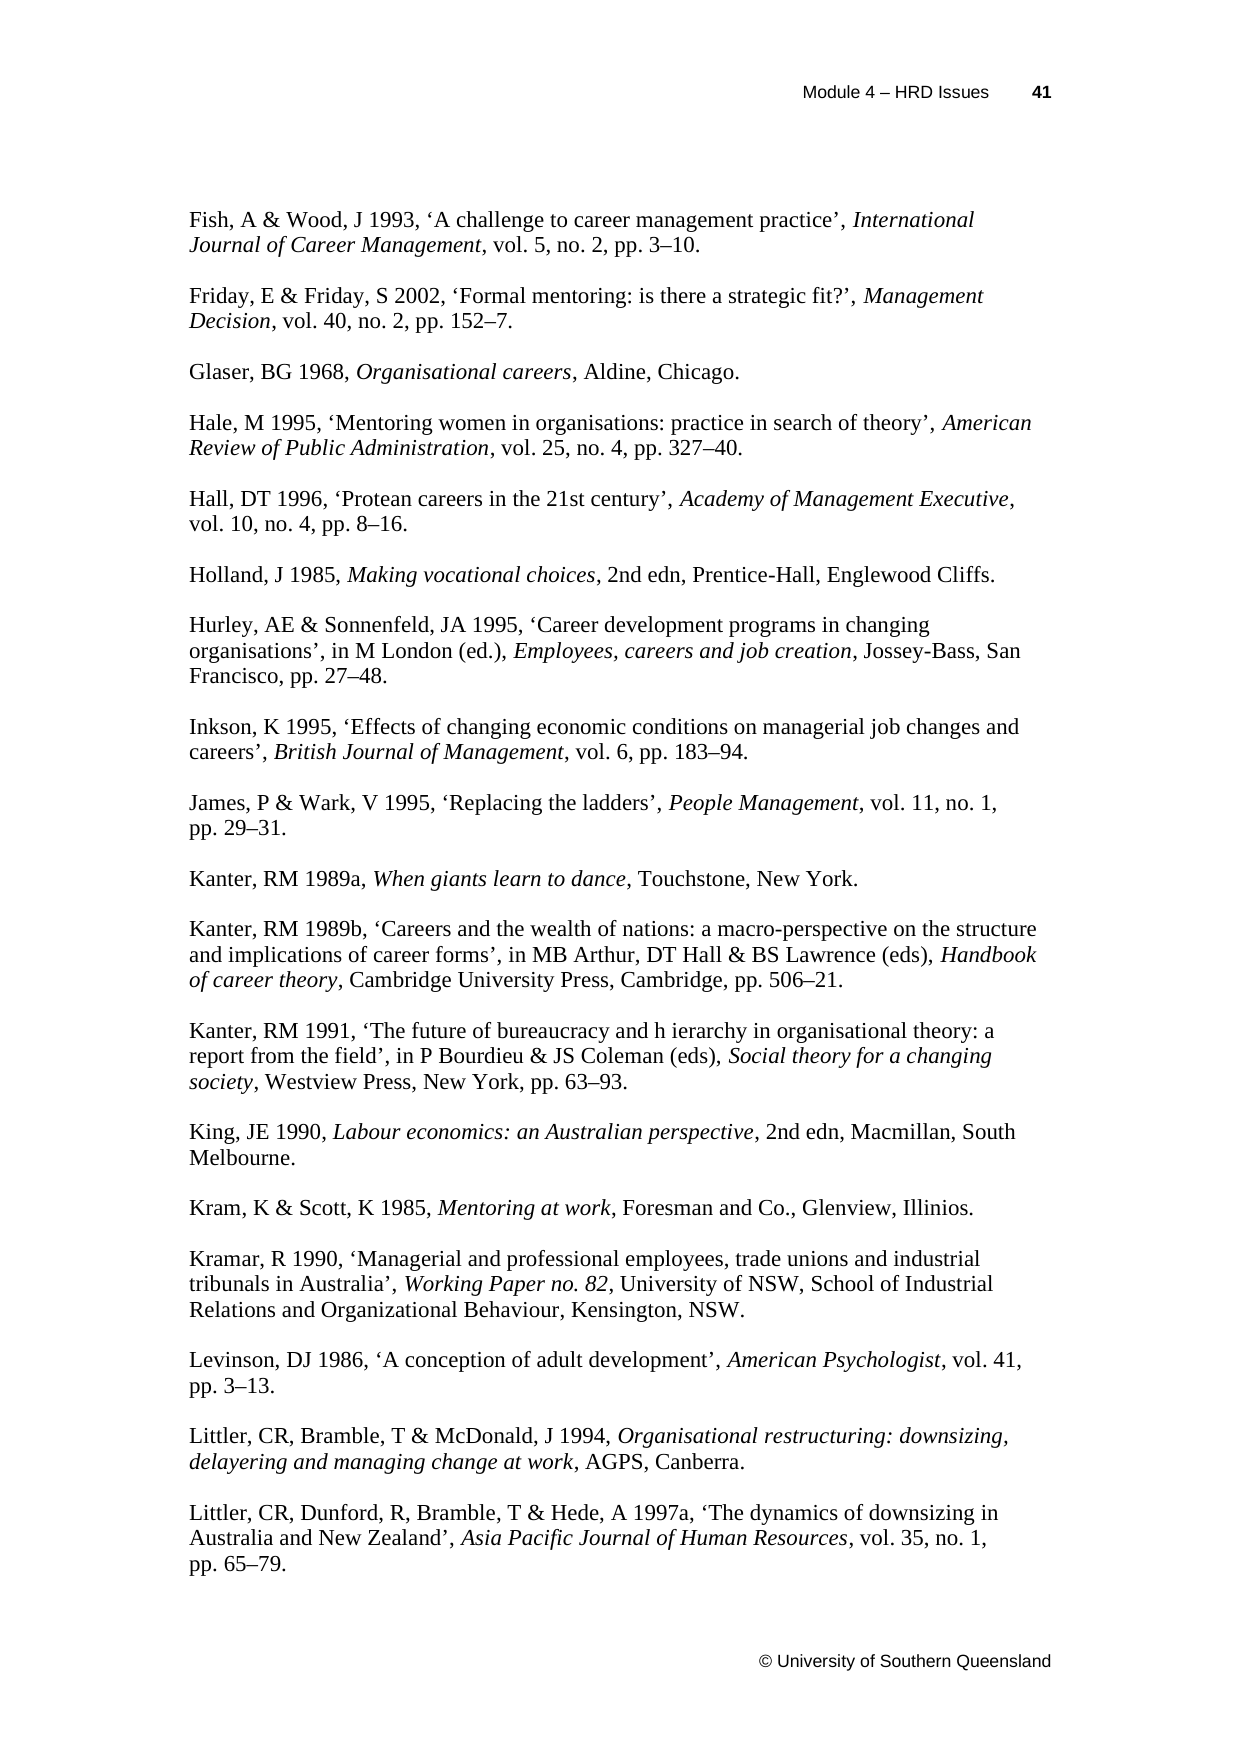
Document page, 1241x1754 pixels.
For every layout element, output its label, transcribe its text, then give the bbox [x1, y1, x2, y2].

text Kanter, RM 1991, ‘The future of bureaucracy and h ierarchy in organisational theory: a report from the field’, in P Bourdieu & JS Coleman (eds), Social theory for a changing society, Westview Press, New York, pp. 63–93. [189, 1018, 1051, 1094]
text Levinson, DJ 1986, ‘A conception of adult development’, American Psychologist, vol. 41, pp. 3–13. [189, 1347, 1051, 1398]
text Inkson, K 1995, ‘Effects of changing economic conditions on managerial job changes and careers’, British Journal of Management, vol. 6, pp. 183–94. [189, 713, 1051, 764]
text Littler, CR, Bramble, T & McDonald, J 1994, Organisational restructuring: downsizing, delayering and managing change at work, AGPS, Canberra. [189, 1423, 1051, 1474]
text Littler, CR, Dunford, R, Bramble, T & Hede, A 1997a, ‘The dynamics of downsizing in Australia and New Zealand’, Asia Pacific Journal of Human Resources, vol. 35, no. 1, pp. 65–79. [189, 1499, 1051, 1576]
text Kram, K & Scott, K 1985, Mentoring at work, Foresman and Co., Glenview, Illinios. [189, 1195, 1051, 1221]
text James, P & Wark, V 1995, ‘Replacing the ladders’, People Management, vol. 11, no. 1, pp. 29–31. [189, 789, 1051, 841]
text Kanter, RM 1989a, When giants learn to dance, Touchstone, New York. [189, 866, 1051, 891]
text Glaser, BG 1968, Organisational careers, Aldine, Chicago. [189, 359, 1051, 384]
text Kramar, R 1990, ‘Managerial and professional employees, trade unions and industrial tribunals in Australia’, Working Paper no. 82, University of NSW, School of Industrial Relations and Organizational Behaviour, Kensington, NSW. [189, 1246, 1051, 1322]
text Hall, DT 1996, ‘Protean careers in the 21st century’, Academy of Management Executive, vol. 10, no. 4, pp. 8–16. [189, 485, 1051, 536]
text Hurley, AE & Sonnenfeld, JA 1995, ‘Career development programs in changing organisations’, in M London (ed.), Employees, careers and job creation, Jossey-Bass, San Francisco, pp. 27–48. [189, 612, 1051, 688]
text Hale, M 1995, ‘Mentoring women in organisations: practice in search of theory’, American Review of Public Administration, vol. 25, no. 4, pp. 327–40. [189, 409, 1051, 460]
text Holland, J 1985, Making vocational choices, 2nd edn, Prentice-Hall, Englewood Cliffs. [189, 561, 1051, 587]
text King, JE 1990, Labour economics: an Australian perspective, 2nd edn, Macmillan, South Melbourne. [189, 1119, 1051, 1170]
text Kanter, RM 1989b, ‘Careers and the wealth of nations: a macro-perspective on the structure and implications of career forms’, in MB Arthur, DT Hall & BS Lawrence (eds), Handbook of career theory, Cambridge University Press, Cambridge, pp. 506–21. [189, 916, 1051, 993]
text Fish, A & Wood, J 1993, ‘A challenge to career management practice’, International Journal of Career Management, vol. 5, no. 2, pp. 3–10. [189, 207, 1051, 258]
text Friday, E & Friday, S 2002, ‘Formal mentoring: is there a strategic fit?’, Management Decision, vol. 40, no. 2, pp. 152–7. [189, 283, 1051, 334]
